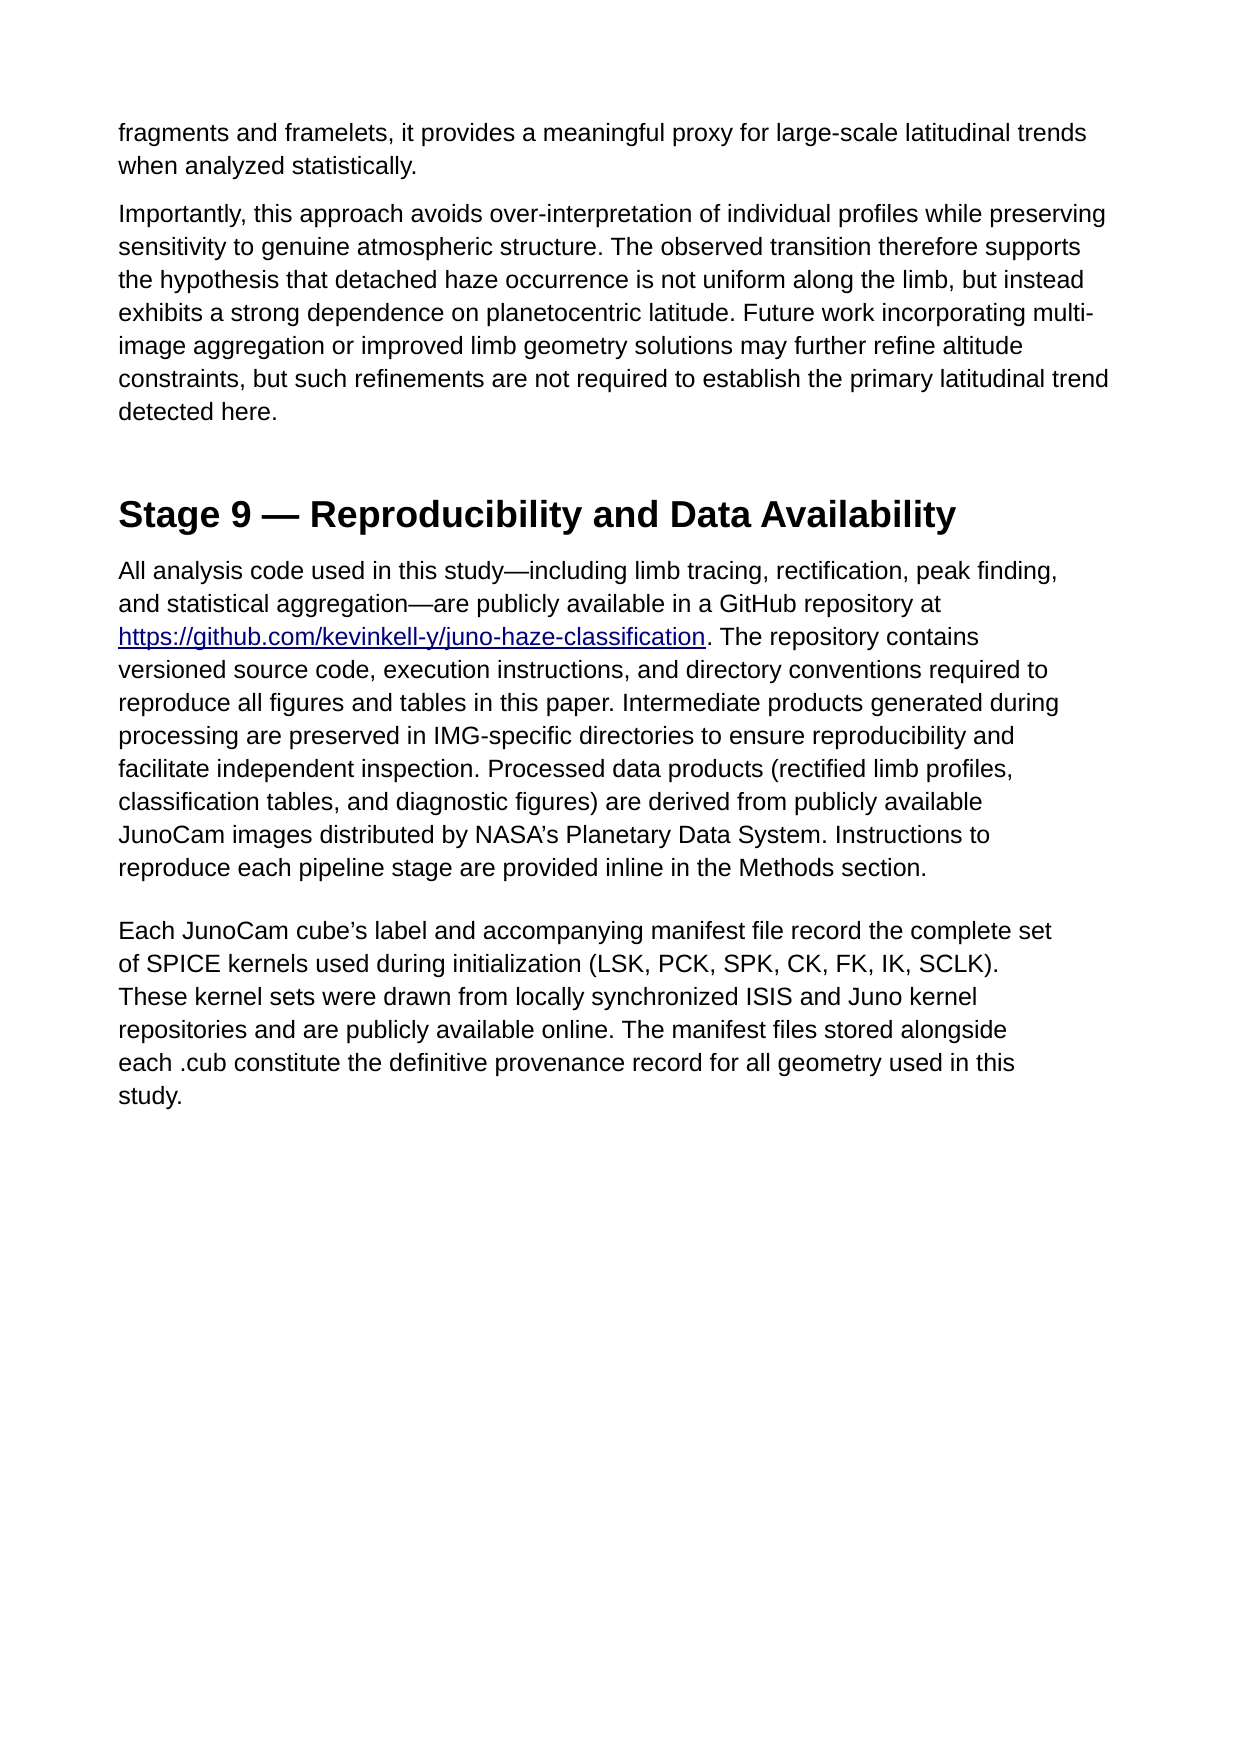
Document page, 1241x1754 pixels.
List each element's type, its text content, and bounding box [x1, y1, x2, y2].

text Stage 9 — Reproducibility and Data Availability [118, 492, 1122, 535]
text fragments and framelets, it provides a meaningful proxy for large-scale latitudinal trends when analyzed statistically. [118, 118, 1122, 180]
text Each JunoCam cube’s label and accompanying manifest file record the complete set of SPICE kernels used during initialization (LSK, PCK, SPK, CK, FK, IK, SCLK). These kernel sets were drawn from locally synchronized ISIS and Juno kernel repositories and are publicly available online. The manifest files stored alongside each .cub constitute the definitive provenance record for all geometry used in this study. [118, 916, 1063, 1110]
text Importantly, this approach avoids over-interpretation of individual profiles while preserving sensitivity to genuine atmospheric structure. The observed transition therefore supports the hypothesis that detached haze occurrence is not uniform along the limb, but instead exhibits a strong dependence on planetocentric latitude. Future work incorporating multi-image aggregation or improved limb geometry solutions may further refine altitude constraints, but such refinements are not required to establish the primary latitudinal trend detected here. [118, 199, 1122, 426]
text All analysis code used in this study—including limb tracing, rectification, peak finding, and statistical aggregation—are publicly available in a GitHub repository at https://github.com/kevinkell-y/juno-haze-classification. The repository contains versioned source code, execution instructions, and directory conventions required to reproduce all figures and tables in this paper. Intermediate products generated during processing are preserved in IMG-specific directories to ensure reproducibility and facilitate independent inspection. Processed data products (rectified limb profiles, classification tables, and diagnostic figures) are derived from publicly available JunoCam images distributed by NASA’s Planetary Data System. Instructions to reproduce each pipeline stage are provided inline in the Methods section. [118, 556, 1063, 882]
